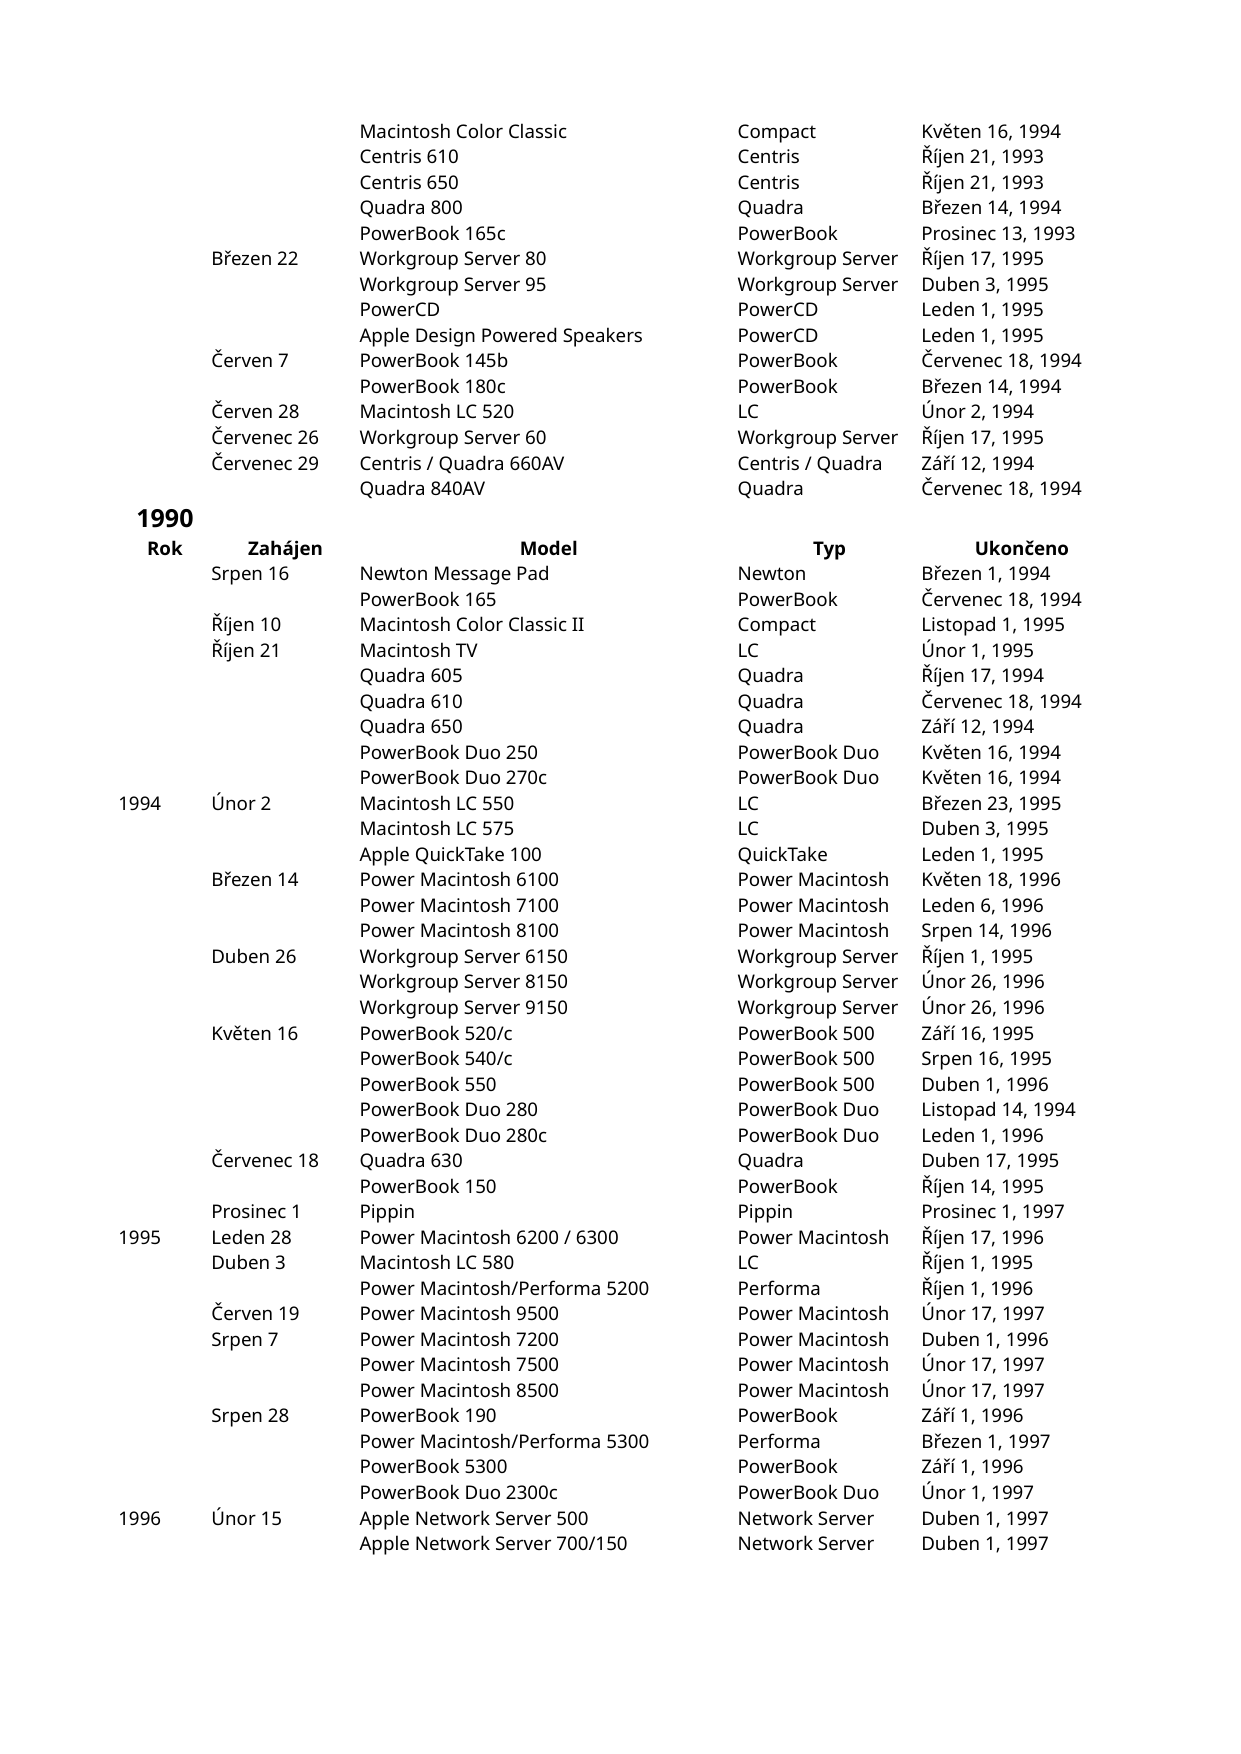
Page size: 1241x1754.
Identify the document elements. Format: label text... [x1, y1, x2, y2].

table_cell Workgroup Server [738, 994, 921, 1020]
table_cell Quadra [738, 1148, 921, 1173]
table_cell Power Macintosh/Performa 5300 [359, 1428, 737, 1454]
table_cell [211, 195, 359, 220]
table_cell Quadra 800 [359, 195, 737, 220]
table_cell Pippin [359, 1199, 737, 1224]
table_cell Srpen 14, 1996 [921, 918, 1122, 943]
table_cell Quadra [738, 195, 921, 220]
table_cell PowerBook 540/c [359, 1045, 737, 1071]
table_cell [211, 220, 359, 246]
table_cell Únor 26, 1996 [921, 969, 1122, 994]
table_cell [118, 586, 211, 612]
table_cell [118, 271, 211, 297]
table_cell [211, 1096, 359, 1122]
table_cell [118, 1479, 211, 1505]
table_cell [118, 1148, 211, 1173]
table_cell Duben 1, 1996 [921, 1326, 1122, 1352]
table_cell Srpen 16, 1995 [921, 1045, 1122, 1071]
table_cell [118, 1377, 211, 1403]
table_cell Workgroup Server [738, 424, 921, 450]
table_cell Centris [738, 169, 921, 195]
table_cell [118, 450, 211, 475]
table_cell Červenec 26 [211, 424, 359, 450]
table_cell PowerBook 150 [359, 1173, 737, 1198]
table_cell PowerBook [738, 220, 921, 246]
table_cell Březen 1, 1994 [921, 561, 1122, 586]
table_cell Září 1, 1996 [921, 1403, 1122, 1428]
table_cell Duben 1, 1997 [921, 1530, 1122, 1556]
table_cell Quadra [738, 663, 921, 688]
table_cell Říjen 14, 1995 [921, 1173, 1122, 1198]
table_cell Únor 17, 1997 [921, 1352, 1122, 1377]
table_cell Quadra 610 [359, 688, 737, 714]
table_cell Newton Message Pad [359, 561, 737, 586]
table_cell [118, 322, 211, 348]
table_cell PowerBook 5300 [359, 1454, 737, 1479]
table_cell Apple Network Server 500 [359, 1505, 737, 1530]
table_cell Leden 1, 1996 [921, 1122, 1122, 1147]
table_cell [359, 501, 737, 535]
table_cell Macintosh Color Classic II [359, 612, 737, 637]
table_cell [211, 1045, 359, 1071]
table_cell [118, 348, 211, 373]
table_cell [211, 501, 359, 535]
table_cell Power Macintosh 7500 [359, 1352, 737, 1377]
table_cell [211, 765, 359, 790]
table_cell [118, 969, 211, 994]
table_cell Apple QuickTake 100 [359, 841, 737, 867]
table_cell Únor 26, 1996 [921, 994, 1122, 1020]
table_cell [211, 297, 359, 322]
table_cell Macintosh LC 580 [359, 1250, 737, 1275]
table_cell [211, 1377, 359, 1403]
table_cell [118, 612, 211, 637]
table_cell Centris / Quadra [738, 450, 921, 475]
table_cell [211, 475, 359, 501]
table_cell [211, 322, 359, 348]
table_cell PowerBook 180c [359, 373, 737, 399]
table_cell [118, 297, 211, 322]
table_cell [118, 867, 211, 892]
table_cell [211, 663, 359, 688]
table_cell [211, 1122, 359, 1147]
table_cell Březen 14, 1994 [921, 373, 1122, 399]
table_cell [118, 688, 211, 714]
table_cell Leden 1, 1995 [921, 841, 1122, 867]
table_cell [118, 1428, 211, 1454]
table_cell [118, 1096, 211, 1122]
table_cell Říjen 17, 1995 [921, 424, 1122, 450]
table_cell [211, 688, 359, 714]
table_cell Duben 17, 1995 [921, 1148, 1122, 1173]
table_cell [118, 1326, 211, 1352]
table_cell Quadra [738, 714, 921, 739]
table_cell PowerCD [738, 297, 921, 322]
table_cell [118, 1530, 211, 1556]
table_cell Květen 18, 1996 [921, 867, 1122, 892]
table_cell Centris 650 [359, 169, 737, 195]
table_cell [211, 816, 359, 841]
table_cell [118, 1199, 211, 1224]
table_cell PowerBook [738, 1454, 921, 1479]
table_cell Březen 22 [211, 246, 359, 271]
table_cell [118, 373, 211, 399]
table_cell [118, 1301, 211, 1326]
table_cell Workgroup Server 8150 [359, 969, 737, 994]
table_cell Květen 16, 1994 [921, 739, 1122, 765]
table_cell Listopad 1, 1995 [921, 612, 1122, 637]
table_cell Network Server [738, 1530, 921, 1556]
table_cell [118, 1454, 211, 1479]
table_cell Červen 7 [211, 348, 359, 373]
table_cell Macintosh LC 575 [359, 816, 737, 841]
table_cell PowerBook Duo [738, 1096, 921, 1122]
table_cell LC [738, 816, 921, 841]
table_cell QuickTake [738, 841, 921, 867]
table_cell LC [738, 399, 921, 424]
table_cell Workgroup Server 80 [359, 246, 737, 271]
table_cell Apple Network Server 700/150 [359, 1530, 737, 1556]
table_cell Performa [738, 1275, 921, 1301]
table_cell [211, 586, 359, 612]
table_cell [118, 637, 211, 663]
table_cell Červenec 18 [211, 1148, 359, 1173]
table_cell Workgroup Server [738, 943, 921, 969]
table_cell 1995 [118, 1224, 211, 1249]
table_cell LC [738, 637, 921, 663]
table_cell Quadra [738, 688, 921, 714]
table_cell Říjen 17, 1994 [921, 663, 1122, 688]
table_cell Quadra [738, 475, 921, 501]
table_cell [118, 816, 211, 841]
table_cell [211, 1173, 359, 1198]
table_cell Září 16, 1995 [921, 1020, 1122, 1045]
table_cell Power Macintosh [738, 1352, 921, 1377]
table_cell [211, 169, 359, 195]
table_cell Leden 28 [211, 1224, 359, 1249]
table_cell Únor 1, 1995 [921, 637, 1122, 663]
table_cell Červen 28 [211, 399, 359, 424]
table_cell [118, 144, 211, 169]
table_cell PowerBook Duo 250 [359, 739, 737, 765]
table_cell PowerBook [738, 586, 921, 612]
table_cell Quadra 650 [359, 714, 737, 739]
table_cell Únor 1, 1997 [921, 1479, 1122, 1505]
table_cell [211, 841, 359, 867]
table_cell PowerBook 500 [738, 1045, 921, 1071]
table_cell Březen 23, 1995 [921, 790, 1122, 816]
table_cell Pippin [738, 1199, 921, 1224]
table_cell [211, 714, 359, 739]
table_cell [211, 1530, 359, 1556]
table_cell [118, 561, 211, 586]
table_cell Říjen 21 [211, 637, 359, 663]
table_cell Network Server [738, 1505, 921, 1530]
table_cell [211, 969, 359, 994]
table_cell Compact [738, 612, 921, 637]
table_cell Workgroup Server 9150 [359, 994, 737, 1020]
table_cell Macintosh TV [359, 637, 737, 663]
table_cell Model [359, 535, 737, 561]
table_cell Power Macintosh 6100 [359, 867, 737, 892]
table_cell [211, 271, 359, 297]
table_cell Power Macintosh 6200 / 6300 [359, 1224, 737, 1249]
table_cell Leden 6, 1996 [921, 892, 1122, 918]
table_cell Typ [738, 535, 921, 561]
table_cell PowerBook Duo [738, 1122, 921, 1147]
table_cell Apple Design Powered Speakers [359, 322, 737, 348]
table_cell [211, 1454, 359, 1479]
table_cell Říjen 21, 1993 [921, 169, 1122, 195]
table_cell Březen 1, 1997 [921, 1428, 1122, 1454]
table_cell Únor 17, 1997 [921, 1377, 1122, 1403]
table_cell Newton [738, 561, 921, 586]
table_cell PowerBook Duo [738, 739, 921, 765]
table_cell [211, 118, 359, 144]
table_cell [118, 943, 211, 969]
table_cell [118, 1352, 211, 1377]
table_cell Leden 1, 1995 [921, 297, 1122, 322]
table_cell Duben 3, 1995 [921, 271, 1122, 297]
table_cell PowerBook 190 [359, 1403, 737, 1428]
table_cell 1996 [118, 1505, 211, 1530]
table_cell Workgroup Server [738, 969, 921, 994]
table_cell [211, 1352, 359, 1377]
table_cell [211, 1071, 359, 1096]
table_cell LC [738, 1250, 921, 1275]
table_cell Workgroup Server [738, 246, 921, 271]
table_cell [118, 1071, 211, 1096]
table_cell Quadra 840AV [359, 475, 737, 501]
table_cell Power Macintosh [738, 1326, 921, 1352]
table_cell Zahájen [211, 535, 359, 561]
table_cell PowerBook [738, 1173, 921, 1198]
table_cell Macintosh LC 520 [359, 399, 737, 424]
table_cell Říjen 10 [211, 612, 359, 637]
table_cell Power Macintosh 7200 [359, 1326, 737, 1352]
table_cell [211, 1479, 359, 1505]
table_cell [211, 892, 359, 918]
table_cell [118, 118, 211, 144]
table_cell Power Macintosh [738, 867, 921, 892]
table_cell Prosinec 13, 1993 [921, 220, 1122, 246]
table_cell Power Macintosh [738, 892, 921, 918]
table_cell Ukončeno [921, 535, 1122, 561]
table_cell Centris [738, 144, 921, 169]
table_cell Květen 16 [211, 1020, 359, 1045]
table_cell Power Macintosh 8500 [359, 1377, 737, 1403]
table_cell Workgroup Server [738, 271, 921, 297]
table_cell [118, 663, 211, 688]
table_cell [118, 1173, 211, 1198]
table_cell [211, 918, 359, 943]
table_cell Říjen 1, 1995 [921, 943, 1122, 969]
table_cell Power Macintosh [738, 1224, 921, 1249]
table_cell Říjen 1, 1995 [921, 1250, 1122, 1275]
table_cell [118, 424, 211, 450]
table_cell Workgroup Server 95 [359, 271, 737, 297]
table_cell Quadra 605 [359, 663, 737, 688]
table_cell Červenec 18, 1994 [921, 688, 1122, 714]
table_cell PowerBook 500 [738, 1071, 921, 1096]
table_cell Březen 14, 1994 [921, 195, 1122, 220]
table_cell Prosinec 1 [211, 1199, 359, 1224]
table_cell PowerBook Duo 280c [359, 1122, 737, 1147]
table_cell Power Macintosh [738, 1301, 921, 1326]
table_cell [118, 765, 211, 790]
table_cell [118, 399, 211, 424]
table_cell [118, 841, 211, 867]
table_cell Duben 1, 1996 [921, 1071, 1122, 1096]
table_cell Březen 14 [211, 867, 359, 892]
table_cell [211, 144, 359, 169]
table_cell [118, 1020, 211, 1045]
table_cell Power Macintosh [738, 918, 921, 943]
table_cell [118, 1122, 211, 1147]
table_cell Červenec 18, 1994 [921, 475, 1122, 501]
table_cell Power Macintosh 7100 [359, 892, 737, 918]
table_cell [118, 475, 211, 501]
table_cell [118, 892, 211, 918]
table_cell [118, 1045, 211, 1071]
table_cell Leden 1, 1995 [921, 322, 1122, 348]
table_cell [211, 994, 359, 1020]
table_cell PowerBook Duo [738, 765, 921, 790]
table_cell Srpen 16 [211, 561, 359, 586]
table_cell Compact [738, 118, 921, 144]
table_cell [118, 220, 211, 246]
table_cell Únor 17, 1997 [921, 1301, 1122, 1326]
table_cell [211, 1275, 359, 1301]
table_cell Květen 16, 1994 [921, 765, 1122, 790]
table_cell Září 12, 1994 [921, 714, 1122, 739]
table_cell PowerBook 145b [359, 348, 737, 373]
table_cell PowerBook Duo 270c [359, 765, 737, 790]
table_cell Performa [738, 1428, 921, 1454]
table_cell PowerBook [738, 373, 921, 399]
table_cell Macintosh LC 550 [359, 790, 737, 816]
table_cell [118, 1250, 211, 1275]
table_cell Září 12, 1994 [921, 450, 1122, 475]
table_cell PowerBook 520/c [359, 1020, 737, 1045]
table_cell PowerCD [359, 297, 737, 322]
table_cell Únor 2 [211, 790, 359, 816]
table_cell PowerCD [738, 322, 921, 348]
table_cell [738, 501, 921, 535]
table_cell [118, 246, 211, 271]
table_cell Workgroup Server 60 [359, 424, 737, 450]
table_cell PowerBook Duo 2300c [359, 1479, 737, 1505]
table_cell PowerBook 550 [359, 1071, 737, 1096]
table_cell Srpen 7 [211, 1326, 359, 1352]
table_cell Září 1, 1996 [921, 1454, 1122, 1479]
table_cell [118, 1403, 211, 1428]
table_cell Duben 3 [211, 1250, 359, 1275]
table_cell Duben 3, 1995 [921, 816, 1122, 841]
table_cell Centris 610 [359, 144, 737, 169]
table_cell Power Macintosh/Performa 5200 [359, 1275, 737, 1301]
table_cell Červenec 18, 1994 [921, 348, 1122, 373]
table_cell Červen 19 [211, 1301, 359, 1326]
table_cell [118, 195, 211, 220]
table_cell Power Macintosh 9500 [359, 1301, 737, 1326]
table_cell Duben 1, 1997 [921, 1505, 1122, 1530]
table_cell PowerBook Duo [738, 1479, 921, 1505]
table_cell [211, 1428, 359, 1454]
table_cell Červenec 29 [211, 450, 359, 475]
table_cell PowerBook [738, 1403, 921, 1428]
table_cell [118, 918, 211, 943]
table_cell 1994 [118, 790, 211, 816]
table_cell Květen 16, 1994 [921, 118, 1122, 144]
table_cell 1990 [118, 501, 211, 535]
table_cell [211, 373, 359, 399]
table_cell Říjen 17, 1995 [921, 246, 1122, 271]
table_cell Workgroup Server 6150 [359, 943, 737, 969]
table_cell Power Macintosh 8100 [359, 918, 737, 943]
table_cell Quadra 630 [359, 1148, 737, 1173]
table_cell Srpen 28 [211, 1403, 359, 1428]
table_cell PowerBook 165c [359, 220, 737, 246]
table_cell Červenec 18, 1994 [921, 586, 1122, 612]
table_cell [118, 739, 211, 765]
table_cell Power Macintosh [738, 1377, 921, 1403]
table_cell Říjen 21, 1993 [921, 144, 1122, 169]
table_cell PowerBook 500 [738, 1020, 921, 1045]
table_cell [118, 714, 211, 739]
table_cell Duben 26 [211, 943, 359, 969]
table_cell [118, 1275, 211, 1301]
table_cell Rok [118, 535, 211, 561]
table_cell [921, 501, 1122, 535]
table_cell PowerBook 165 [359, 586, 737, 612]
table_cell Prosinec 1, 1997 [921, 1199, 1122, 1224]
table_cell Říjen 1, 1996 [921, 1275, 1122, 1301]
table_cell [118, 169, 211, 195]
table_cell Macintosh Color Classic [359, 118, 737, 144]
table_cell [211, 739, 359, 765]
table_cell [118, 994, 211, 1020]
table_cell LC [738, 790, 921, 816]
table_cell PowerBook [738, 348, 921, 373]
table_cell Únor 2, 1994 [921, 399, 1122, 424]
table_cell Listopad 14, 1994 [921, 1096, 1122, 1122]
table_cell Říjen 17, 1996 [921, 1224, 1122, 1249]
table_cell Únor 15 [211, 1505, 359, 1530]
table_cell Centris / Quadra 660AV [359, 450, 737, 475]
table_cell PowerBook Duo 280 [359, 1096, 737, 1122]
